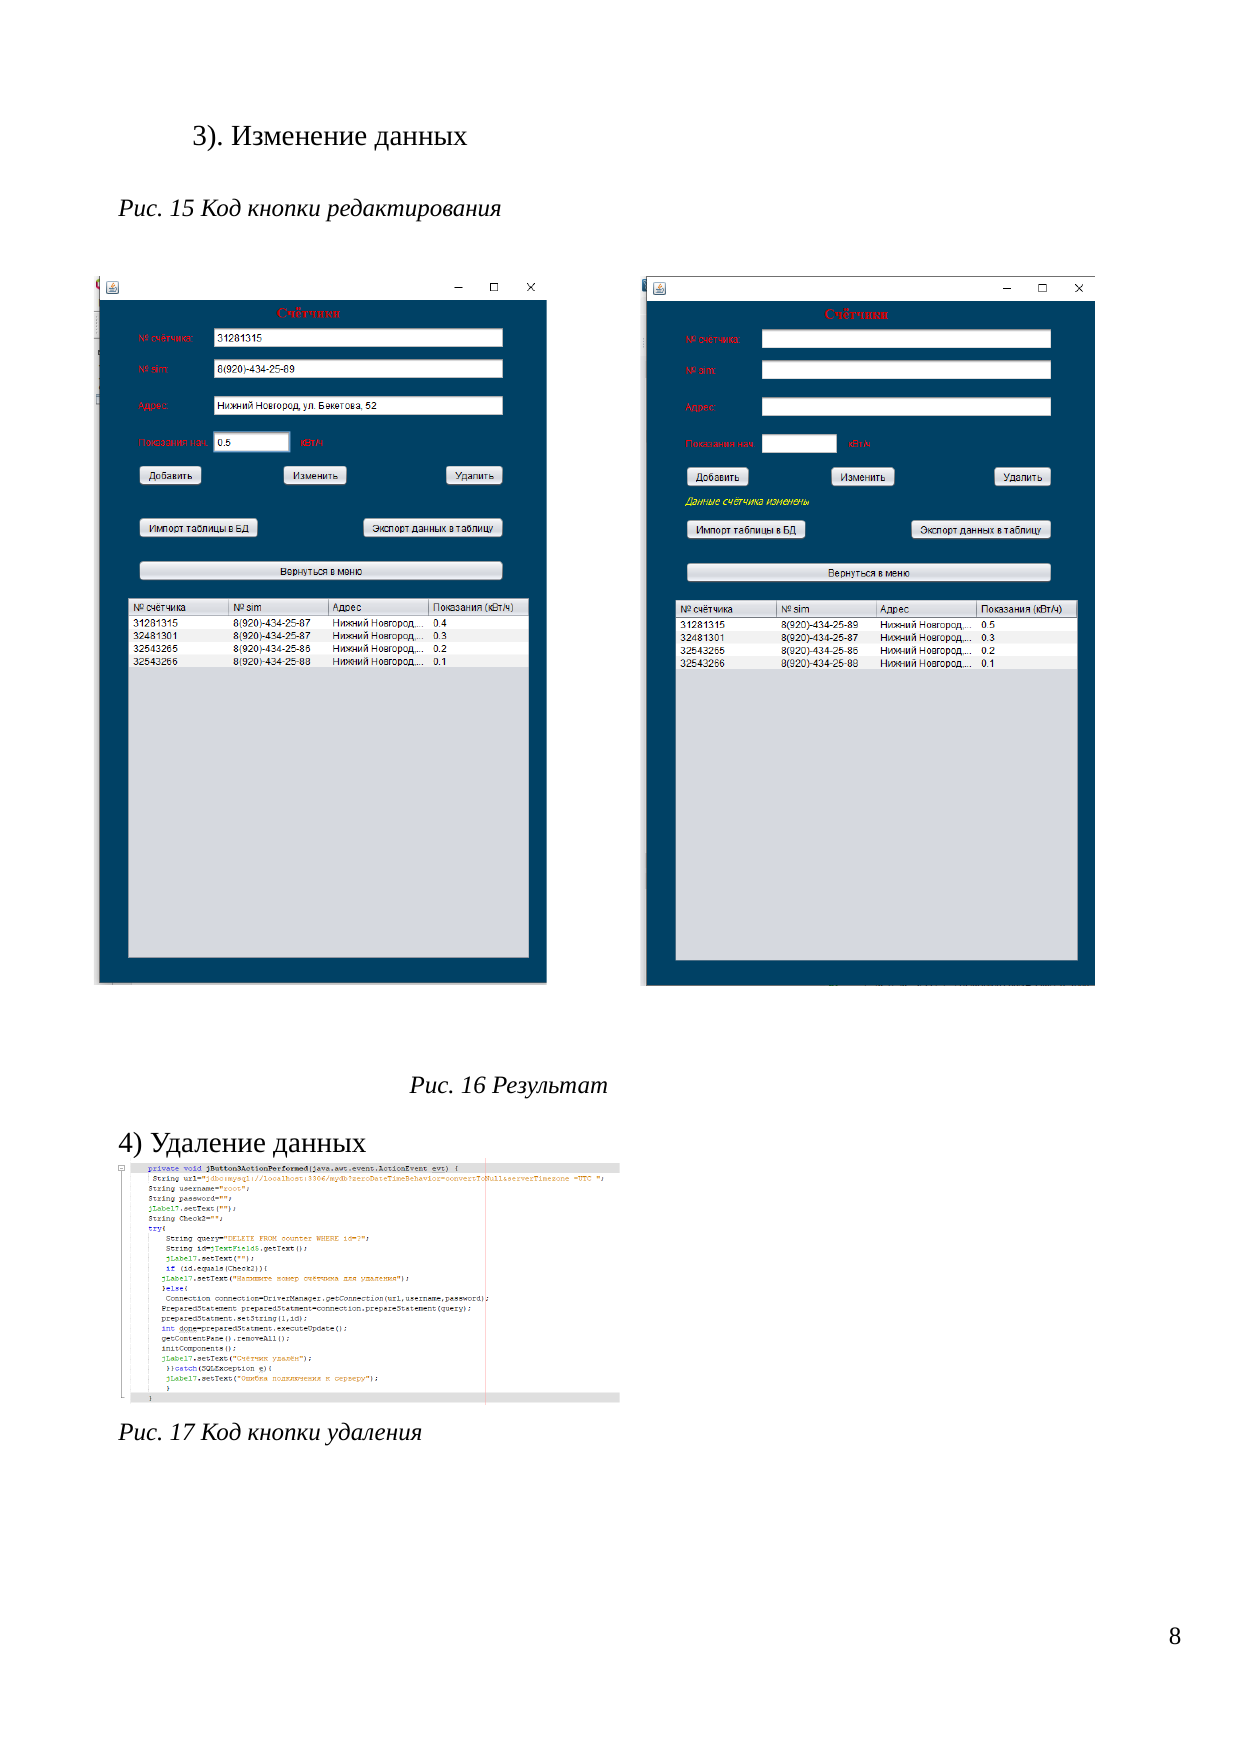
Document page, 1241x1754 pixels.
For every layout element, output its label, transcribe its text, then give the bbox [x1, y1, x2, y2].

text 3). Изменение данных [118, 118, 1181, 152]
text Рис. 15 Код кнопки редактирования [118, 193, 1181, 222]
text 4) Удаление данных [118, 1125, 1181, 1159]
text Рис. 16 Результат [409, 1070, 862, 1099]
text Рис. 17 Код кнопки удаления [118, 1417, 1181, 1446]
